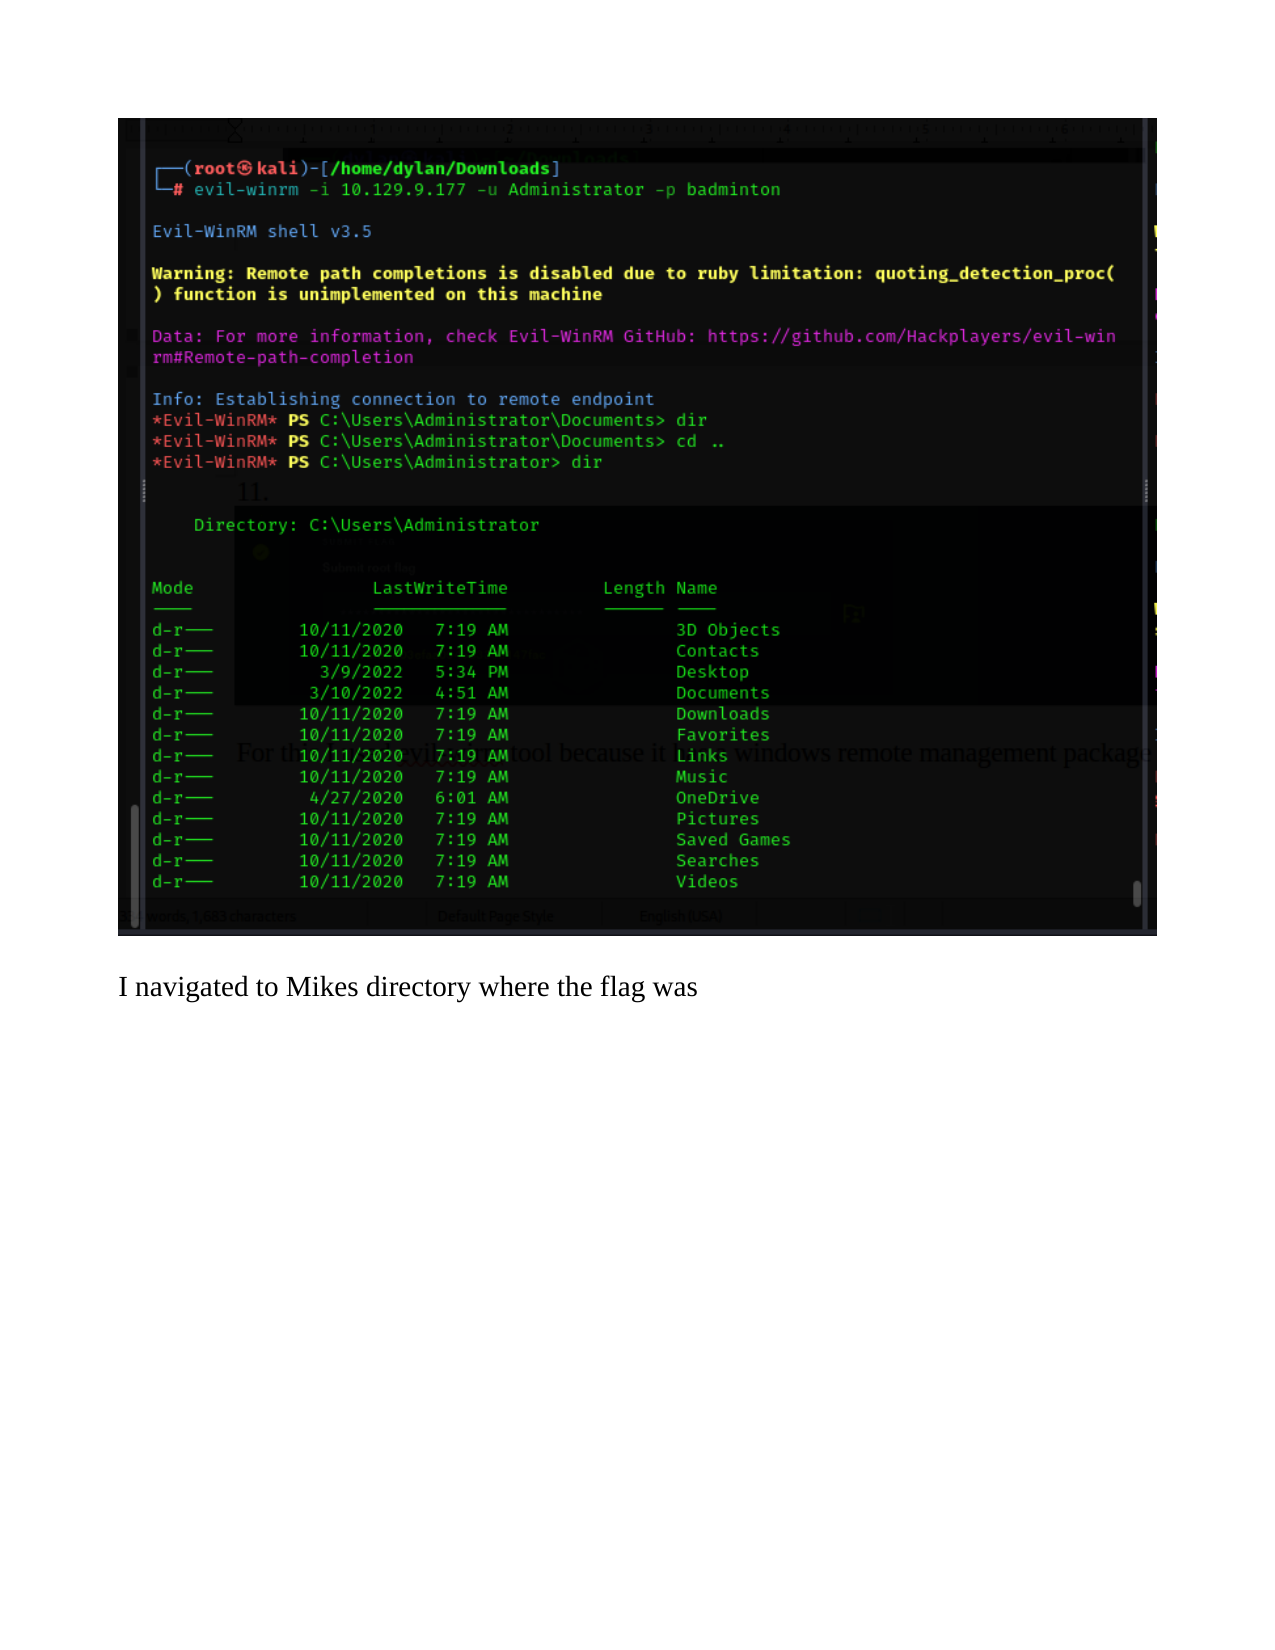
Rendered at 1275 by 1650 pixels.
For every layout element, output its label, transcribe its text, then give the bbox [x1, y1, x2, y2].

text I navigated to Mikes directory where the flag was [118, 969, 1157, 1002]
picture [118, 118, 1157, 936]
